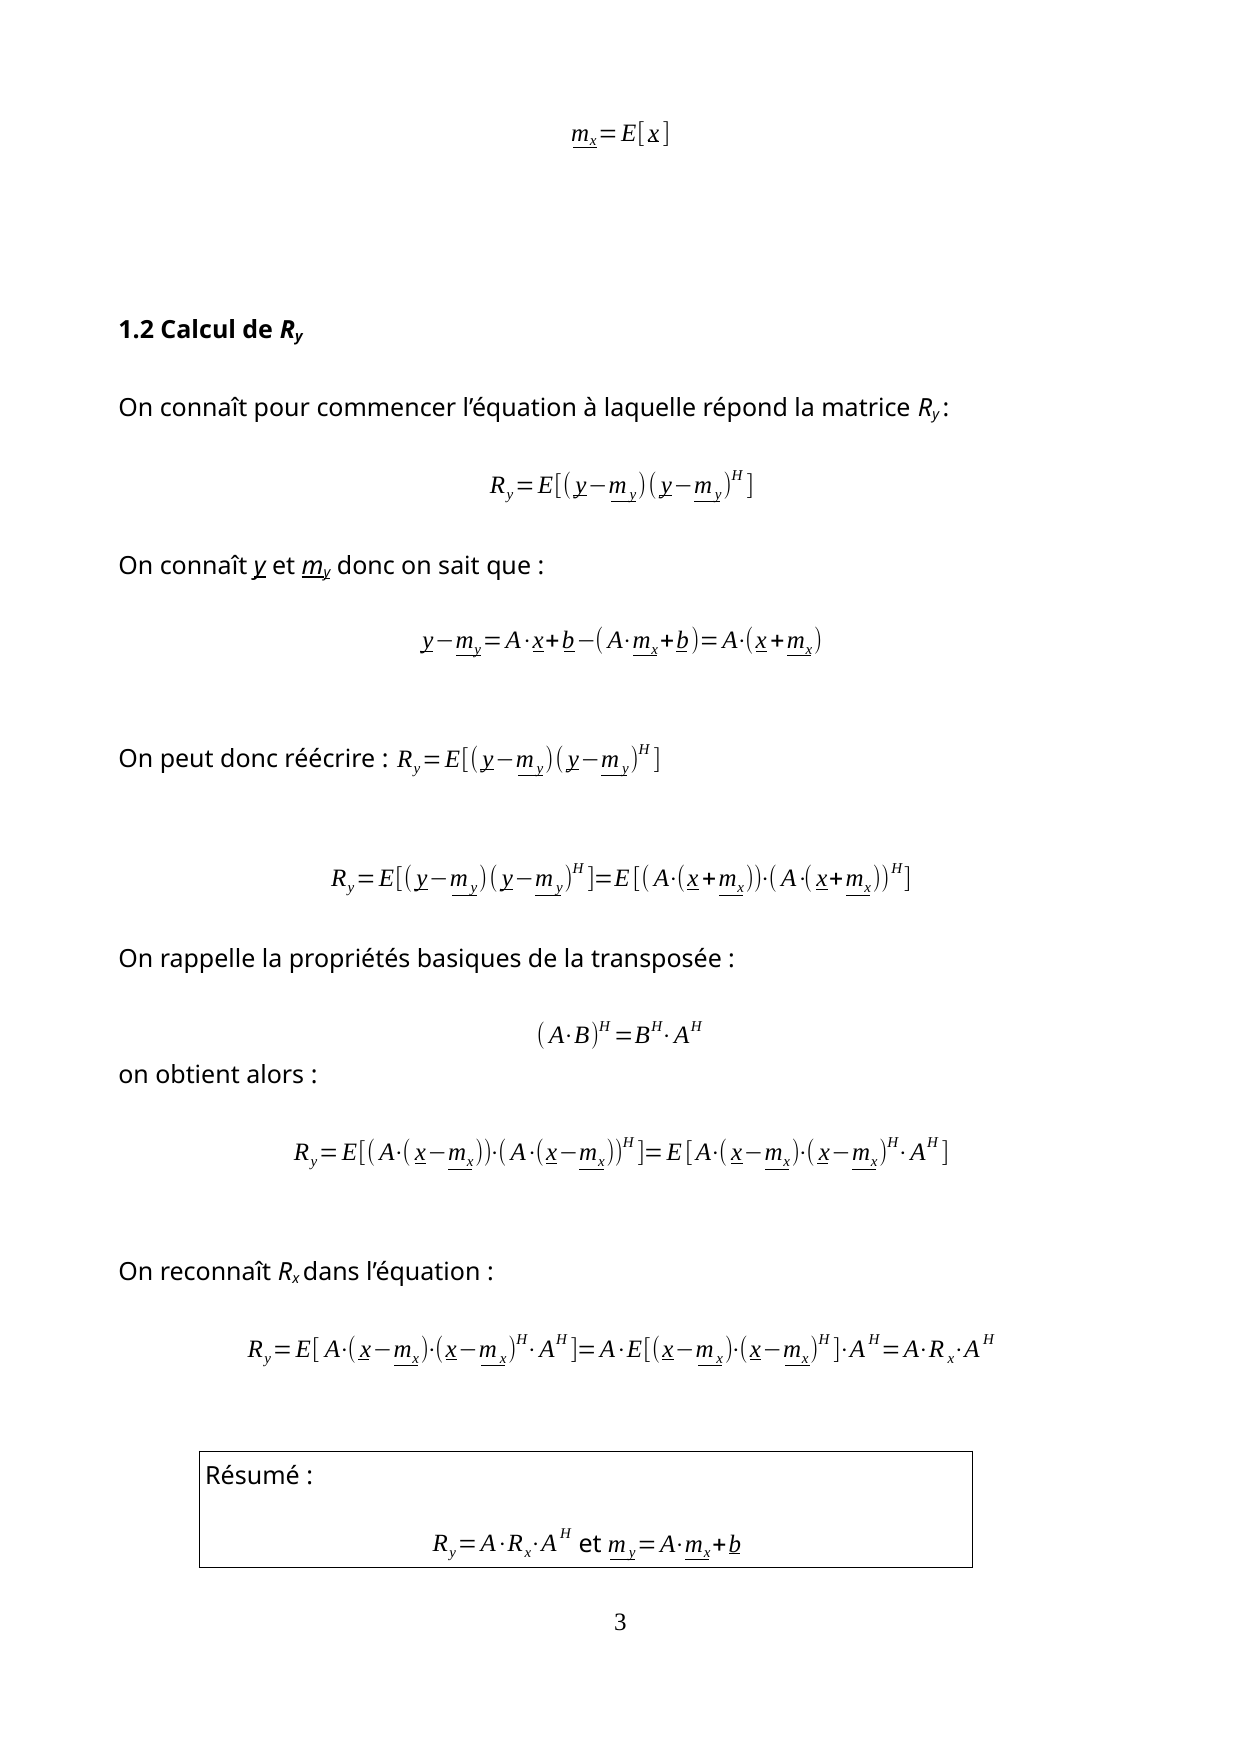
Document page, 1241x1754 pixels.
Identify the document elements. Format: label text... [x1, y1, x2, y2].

text on obtient alors : [118, 1057, 1122, 1091]
text On connaît pour commencer l’équation à laquelle répond la matrice Ry : [118, 390, 1122, 424]
text 1.2 Calcul de Ry [118, 311, 1122, 345]
text On rappelle la propriétés basiques de la transposée : [118, 941, 1122, 975]
text On peut donc réécrire : [118, 741, 1122, 777]
text On reconnaît Rx dans l’équation : [118, 1254, 1122, 1288]
text On connaît y et my donc on sait que : [118, 547, 1122, 581]
table_header Résumé : et [200, 1452, 972, 1567]
